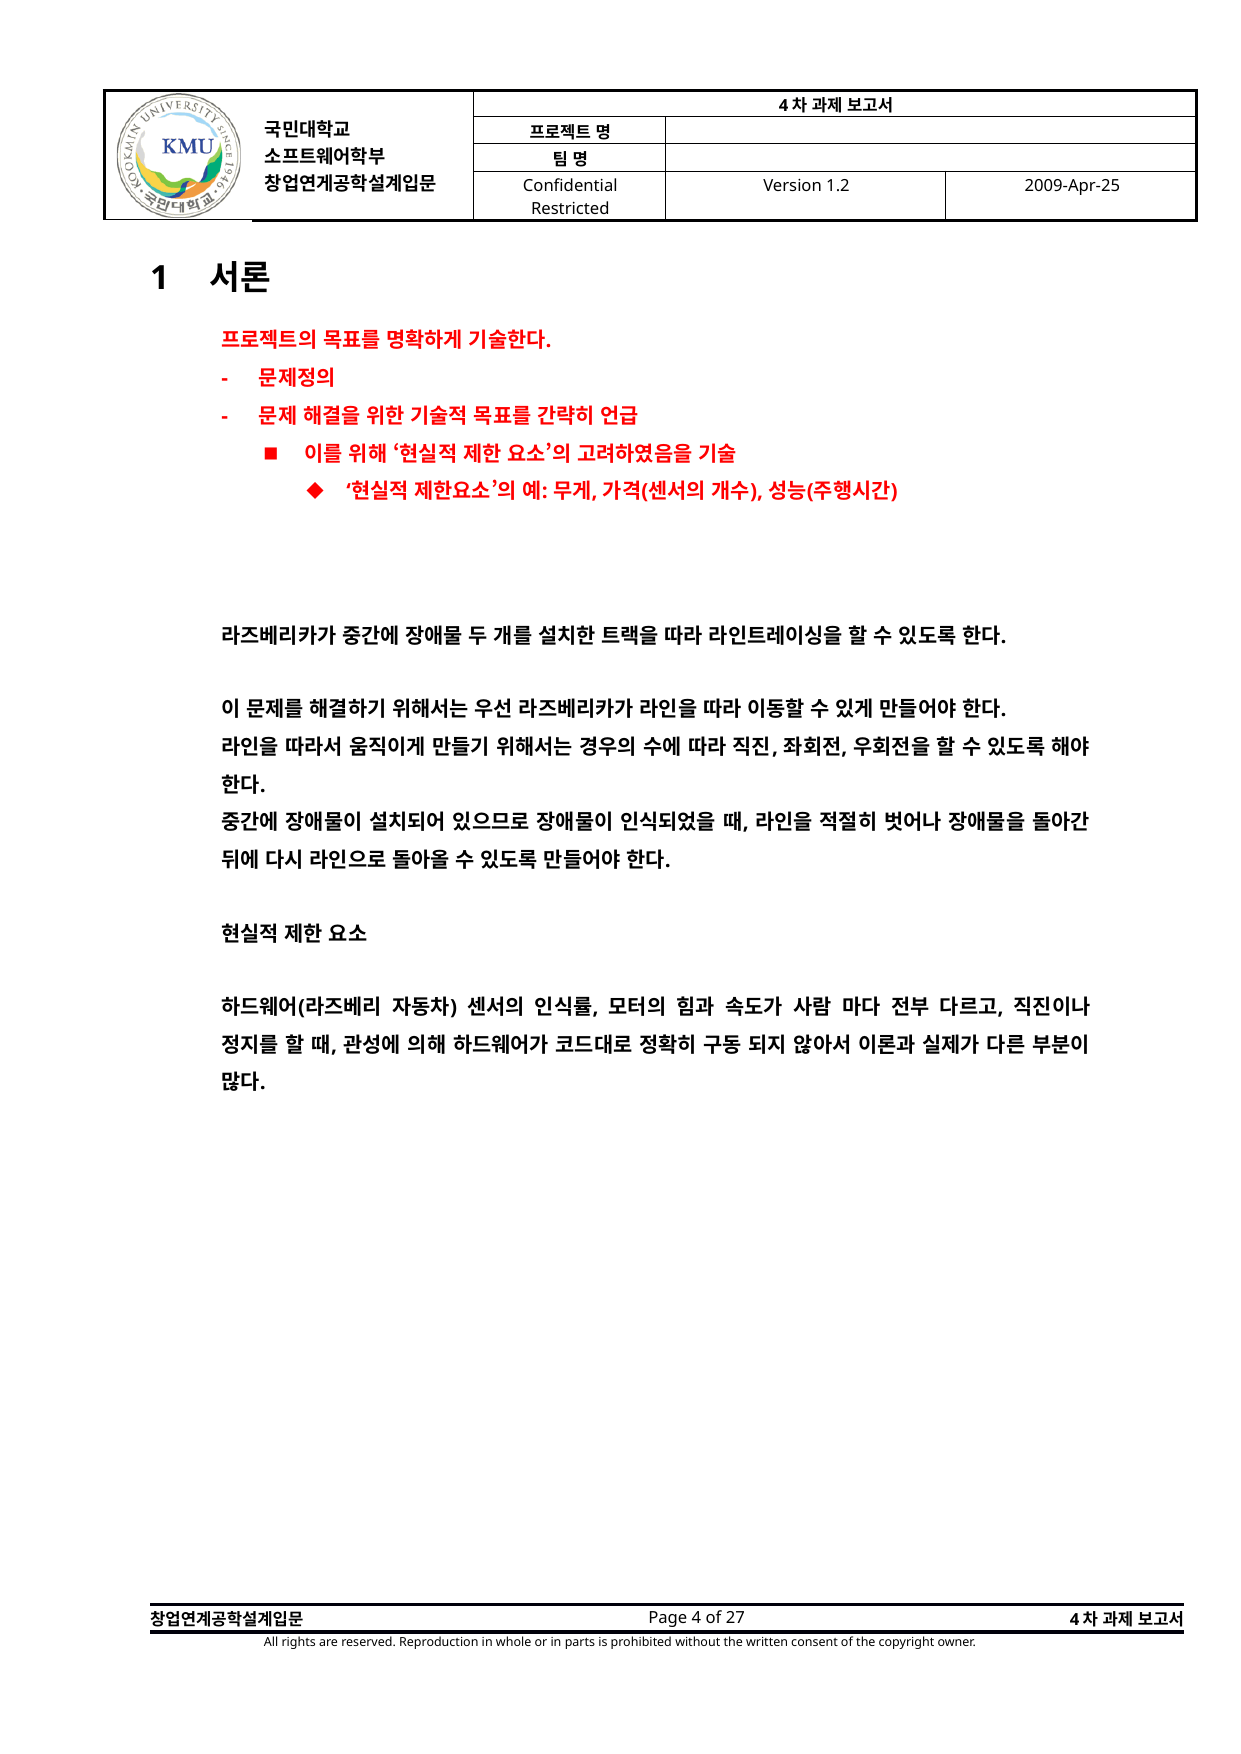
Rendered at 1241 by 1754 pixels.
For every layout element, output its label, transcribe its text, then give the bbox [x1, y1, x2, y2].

text 이 문제를 해결하기 위해서는 우선 라즈베리카가 라인을 따라 이동할 수 있게 만들어야 한다. [221, 692, 1090, 722]
list 문제 해결을 위한 기술적 목표를 간략히 언급 [221, 399, 1090, 429]
list 이를 위해 ‘현실적 제한 요소’의 고려하였음을 기술 [263, 437, 1090, 467]
list ‘현실적 제한요소’의 예: 무게, 가격(센서의 개수), 성능(주행시간) [304, 474, 1090, 505]
list 문제정의 [221, 361, 1090, 391]
text 라인을 따라서 움직이게 만들기 위해서는 경우의 수에 따라 직진, 좌회전, 우회전을 할 수 있도록 해야 한다. [221, 730, 1090, 798]
text 중간에 장애물이 설치되어 있으므로 장애물이 인식되었을 때, 라인을 적절히 벗어나 장애물을 돌아간 뒤에 다시 라인으로 돌아올 수 있도록 만들어야 한다. [221, 806, 1090, 874]
text 하드웨어(라즈베리 자동차) 센서의 인식률, 모터의 힘과 속도가 사람 마다 전부 다르고, 직진이나 정지를 할 때, 관성에 의해 하드웨어가 코드대로 정확히 구동 되지 않아서 이론과 실제가 다른 부분이 많다. [221, 990, 1090, 1096]
text 프로젝트의 목표를 명확하게 기술한다. [221, 323, 1090, 354]
text 현실적 제한 요소 [221, 917, 1090, 947]
subtitle 서론 [150, 251, 1090, 299]
text 라즈베리카가 중간에 장애물 두 개를 설치한 트랙을 따라 라인트레이싱을 할 수 있도록 한다. [221, 619, 1090, 649]
